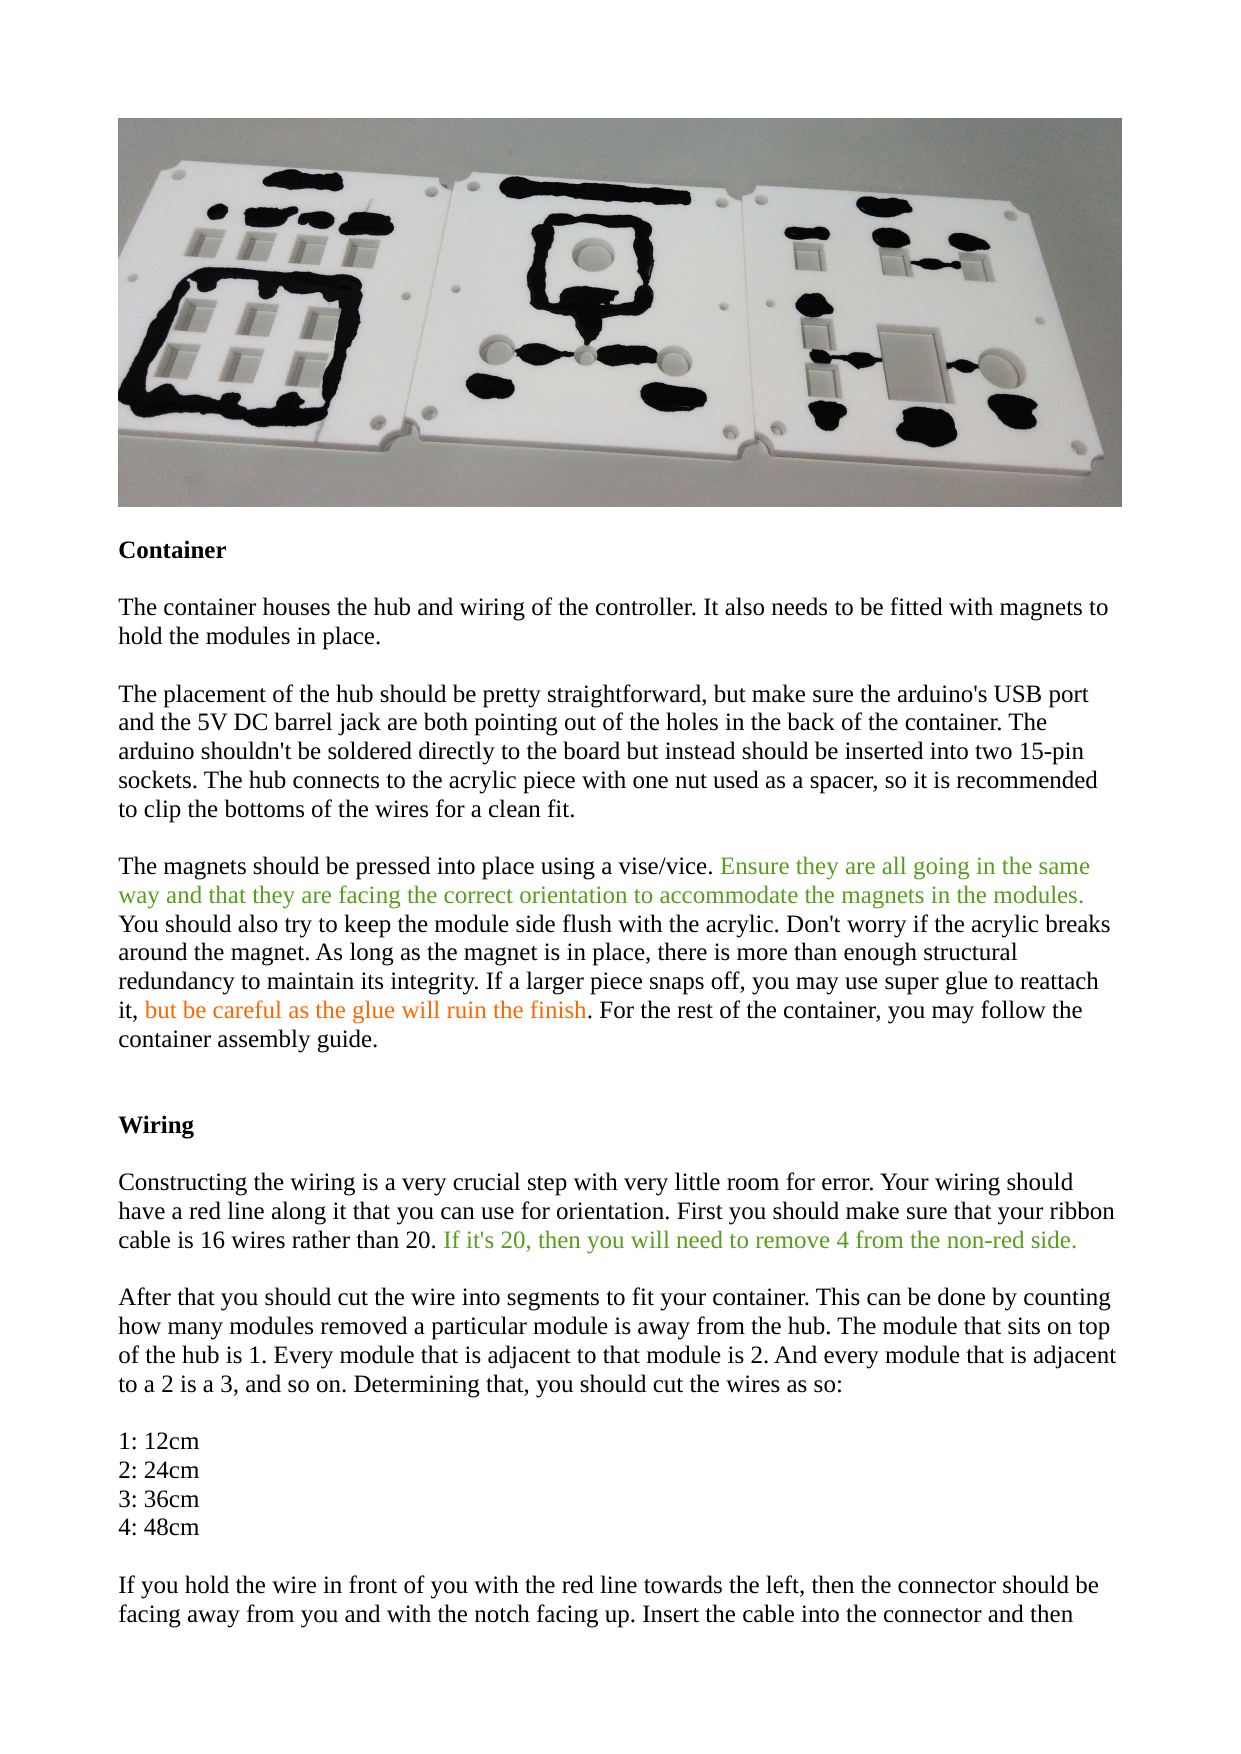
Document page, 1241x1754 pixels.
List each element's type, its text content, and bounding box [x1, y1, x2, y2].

text 2: 24cm [118, 1455, 1122, 1484]
text 3: 36cm [118, 1484, 1122, 1512]
text 1: 12cm [118, 1426, 1122, 1455]
text The container houses the hub and wiring of the controller. It also needs to be fitted with magnets to hold the modules in place. [118, 592, 1122, 650]
picture [118, 118, 1122, 507]
text Constructing the wiring is a very crucial step with very little room for error. Your wiring should have a red line along it that you can use for orientation. First you should make sure that your ribbon cable is 16 wires rather than 20. If it's 20, then you will need to remove 4 from the non-red side. [118, 1167, 1122, 1254]
text The magnets should be pressed into place using a vise/vice. Ensure they are all going in the same way and that they are facing the correct orientation to accommodate the magnets in the modules. You should also try to keep the module side flush with the acrylic. Don't worry if the acrylic breaks around the magnet. As long as the magnet is in place, there is more than enough structural redundancy to maintain its integrity. If a larger piece snaps off, you may use super glue to reattach it, but be careful as the glue will ruin the finish. For the rest of the container, you may follow the container assembly guide. [118, 851, 1122, 1052]
text Wiring [118, 1110, 1122, 1139]
text If you hold the wire in front of you with the red line towards the left, then the connector should be facing away from you and with the notch facing up. Insert the cable into the connector and then [118, 1570, 1122, 1627]
text The placement of the hub should be pretty straightforward, but make sure the arduino's USB port and the 5V DC barrel jack are both pointing out of the holes in the back of the container. The arduino shouldn't be soldered directly to the board but instead should be inserted into two 15-pin sockets. The hub connects to the acrylic piece with one nut used as a spacer, so it is recommended to clip the bottoms of the wires for a clean fit. [118, 679, 1122, 822]
text 4: 48cm [118, 1512, 1122, 1541]
text Container [118, 535, 1122, 564]
text After that you should cut the wire into segments to fit your container. This can be done by counting how many modules removed a particular module is away from the hub. The module that sits on top of the hub is 1. Every module that is adjacent to that module is 2. And every module that is adjacent to a 2 is a 3, and so on. Determining that, you should cut the wires as so: [118, 1282, 1122, 1397]
